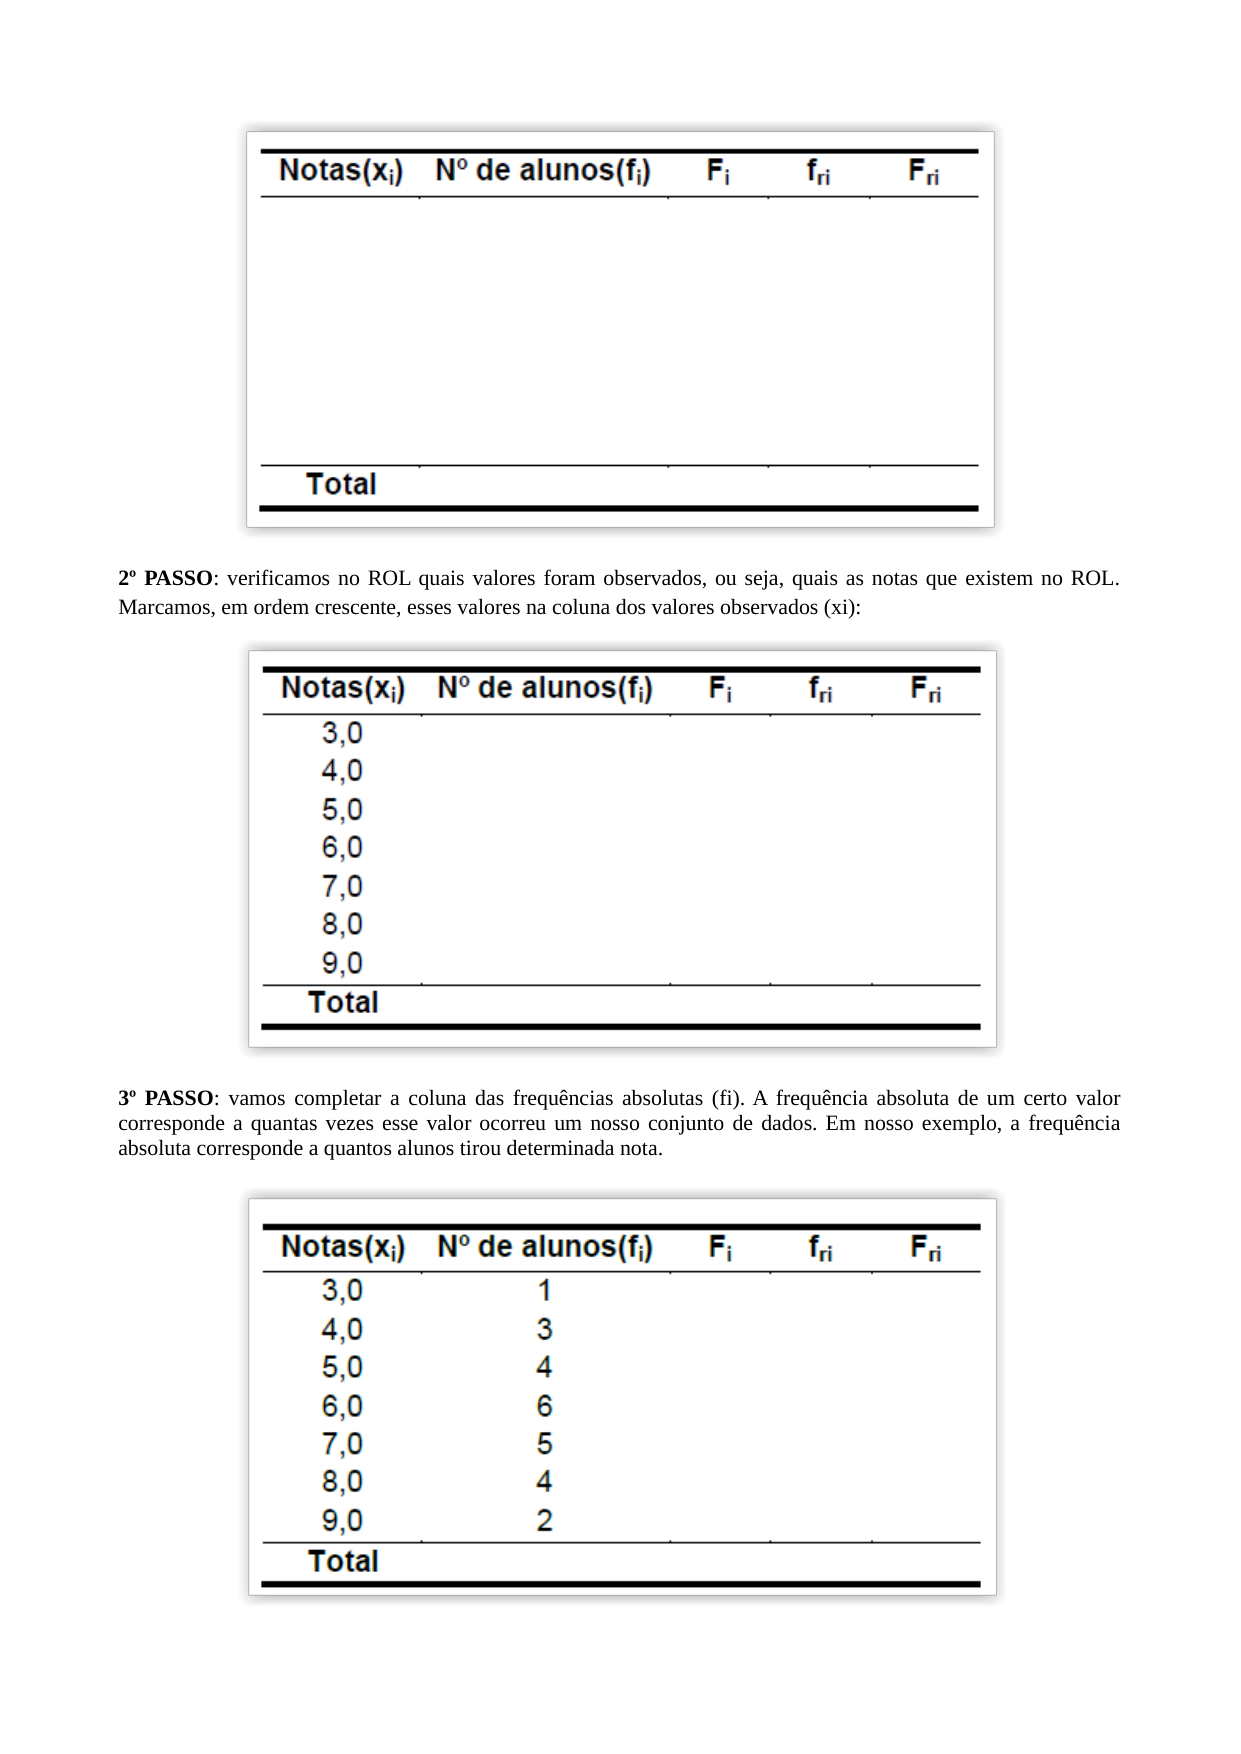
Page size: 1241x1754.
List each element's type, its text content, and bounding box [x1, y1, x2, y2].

picture [233, 118, 1007, 540]
picture [235, 1185, 1006, 1608]
text 3º PASSO: vamos completar a coluna das frequências absolutas (fi). A frequência absoluta de um certo valor corresponde a quantas vezes esse valor ocorreu um nosso conjunto de dados. Em nosso exemplo, a frequência absoluta corresponde a quantos alunos tirou determinada nota. [118, 1085, 1122, 1160]
picture [235, 637, 1006, 1060]
text 2º PASSO: verificamos no ROL quais valores foram observados, ou seja, quais as notas que existem no ROL. Marcamos, em ordem crescente, esses valores na coluna dos valores observados (xi): [118, 565, 1122, 619]
